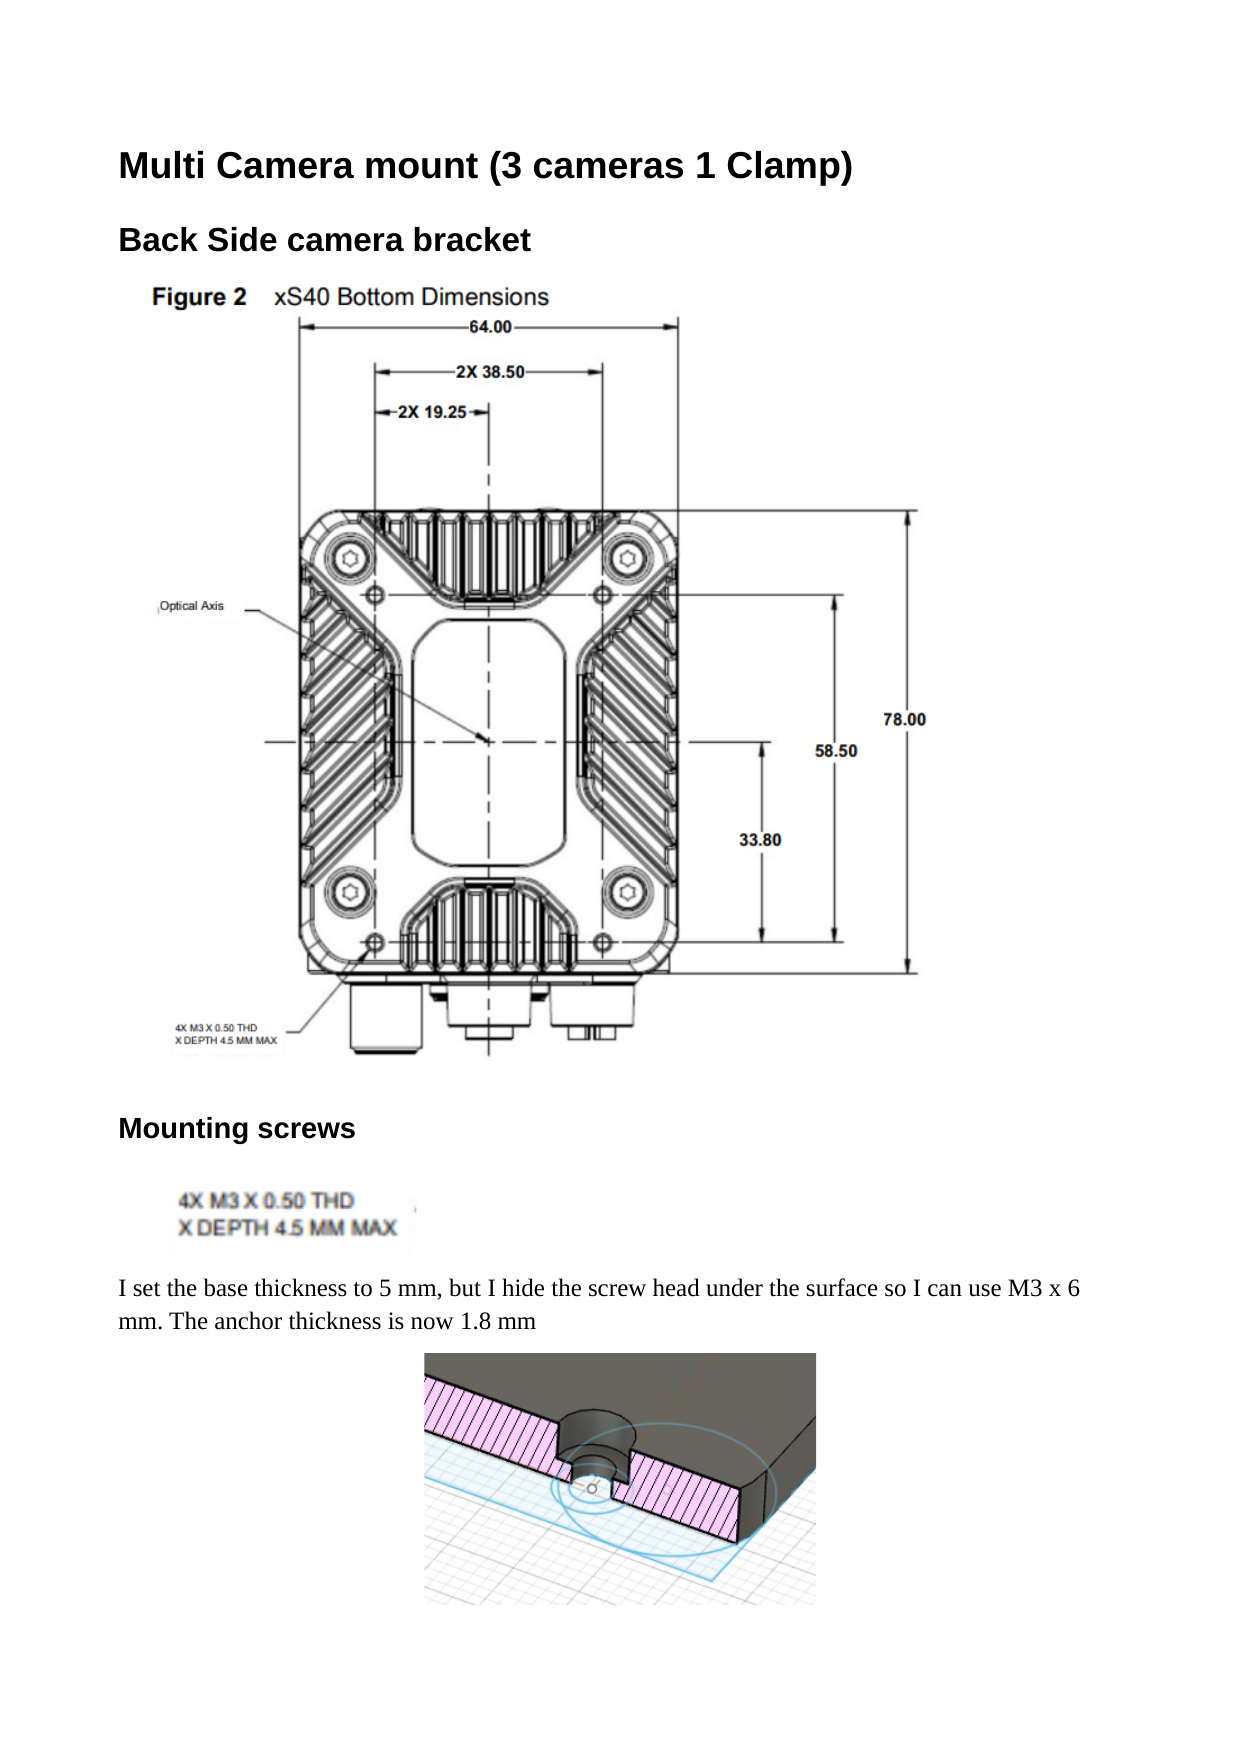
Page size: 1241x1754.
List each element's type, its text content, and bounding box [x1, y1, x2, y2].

subtitle Multi Camera mount (3 cameras 1 Clamp) [118, 143, 1122, 186]
picture [424, 1353, 817, 1605]
text I set the base thickness to 5 mm, but I hide the screw head under the surface so I can use M3 x 6 mm. The anchor thickness is now 1.8 mm [118, 1273, 1122, 1335]
picture [118, 1157, 417, 1255]
subtitle Mounting screws [118, 1111, 1122, 1145]
subtitle Back Side camera bracket [118, 219, 1122, 258]
picture [118, 270, 962, 1078]
